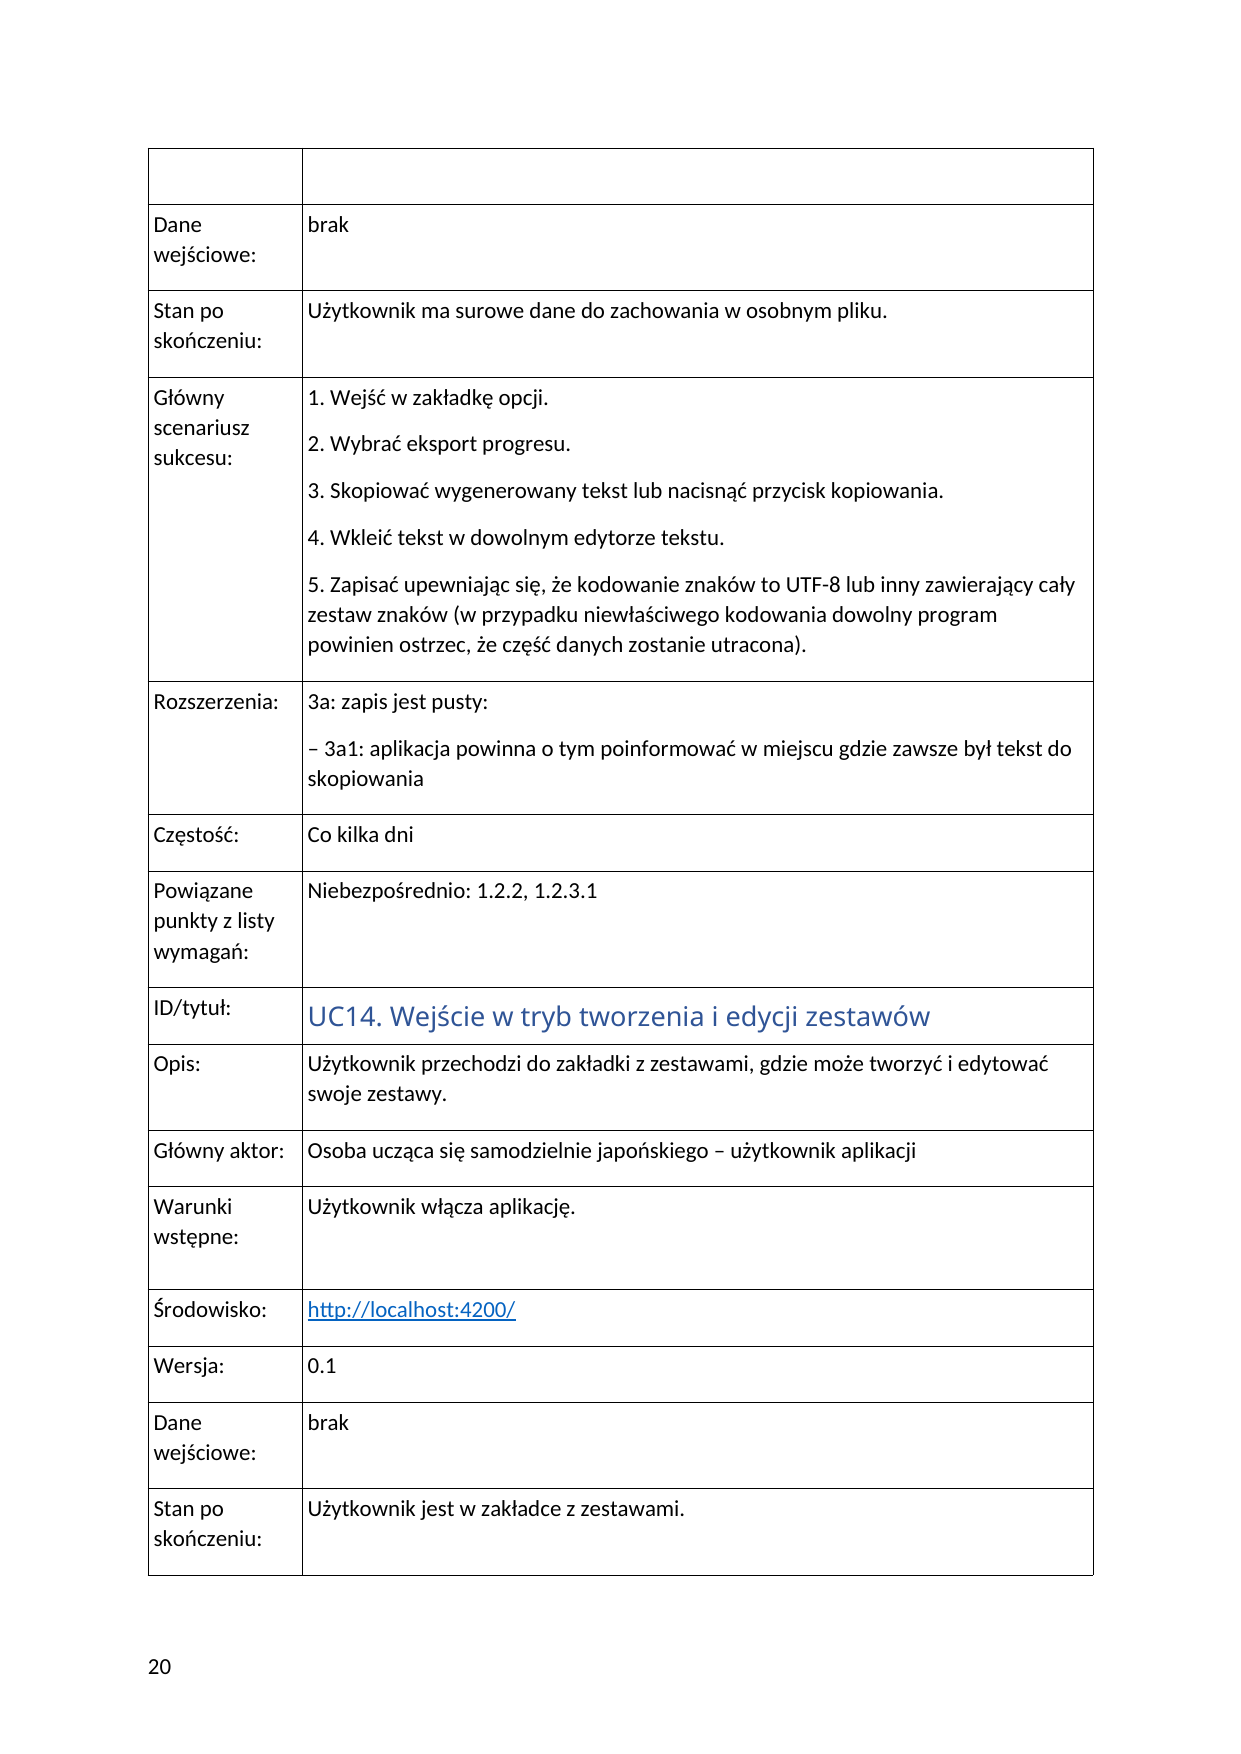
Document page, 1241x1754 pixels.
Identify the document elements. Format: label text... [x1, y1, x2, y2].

table_cell Użytkownik przechodzi do zakładki z zestawami, gdzie może tworzyć i edytować swoje zestawy. [303, 1045, 1093, 1130]
table_cell brak [303, 205, 1093, 290]
table_cell Główny aktor: [149, 1131, 302, 1186]
table_header UC14. Wejście w tryb tworzenia i edycji zestawów [303, 988, 1093, 1043]
table_cell http://localhost:4200/ [303, 1290, 1093, 1346]
table_cell Środowisko: [149, 1290, 302, 1346]
table_cell Co kilka dni [303, 815, 1093, 871]
table_cell Użytkownik ma surowe dane do zachowania w osobnym pliku. [303, 291, 1093, 377]
table_cell Osoba ucząca się samodzielnie japońskiego – użytkownik aplikacji [303, 1131, 1093, 1186]
table_cell Stan po skończeniu: [149, 291, 302, 377]
table_cell 1. Wejść w zakładkę opcji. 2. Wybrać eksport progresu. 3. Skopiować wygenerowany tekst lub nacisnąć przycisk kopiowania. 4. Wkleić tekst w dowolnym edytorze tekstu. 5. Zapisać upewniając się, że kodowanie znaków to UTF-8 lub inny zawierający cały zestaw znaków (w przypadku niewłaściwego kodowania dowolny program powinien ostrzec, że część danych zostanie utracona). [303, 378, 1093, 681]
table_cell Dane wejściowe: [149, 205, 302, 290]
table_header ID/tytuł: [149, 988, 302, 1043]
table_cell brak [303, 1403, 1093, 1488]
table_cell Użytkownik jest w zakładce z zestawami. [303, 1489, 1093, 1575]
table_cell Dane wejściowe: [149, 1403, 302, 1488]
table_cell [303, 149, 1093, 204]
table_cell [149, 149, 302, 204]
table_cell Warunki wstępne: [149, 1187, 302, 1289]
table_cell Powiązane punkty z listy wymagań: [149, 872, 302, 987]
table_cell Niebezpośrednio: 1.2.2, 1.2.3.1 [303, 872, 1093, 987]
table_cell 3a: zapis jest pusty: – 3a1: aplikacja powinna o tym poinformować w miejscu gdzie zawsze był tekst do skopiowania [303, 682, 1093, 814]
table_cell Rozszerzenia: [149, 682, 302, 814]
table_cell Opis: [149, 1045, 302, 1130]
table_cell Użytkownik włącza aplikację. [303, 1187, 1093, 1289]
table_cell 0.1 [303, 1347, 1093, 1402]
table_cell Wersja: [149, 1347, 302, 1402]
table_cell Częstość: [149, 815, 302, 871]
table_cell Główny scenariusz sukcesu: [149, 378, 302, 681]
table_cell Stan po skończeniu: [149, 1489, 302, 1575]
